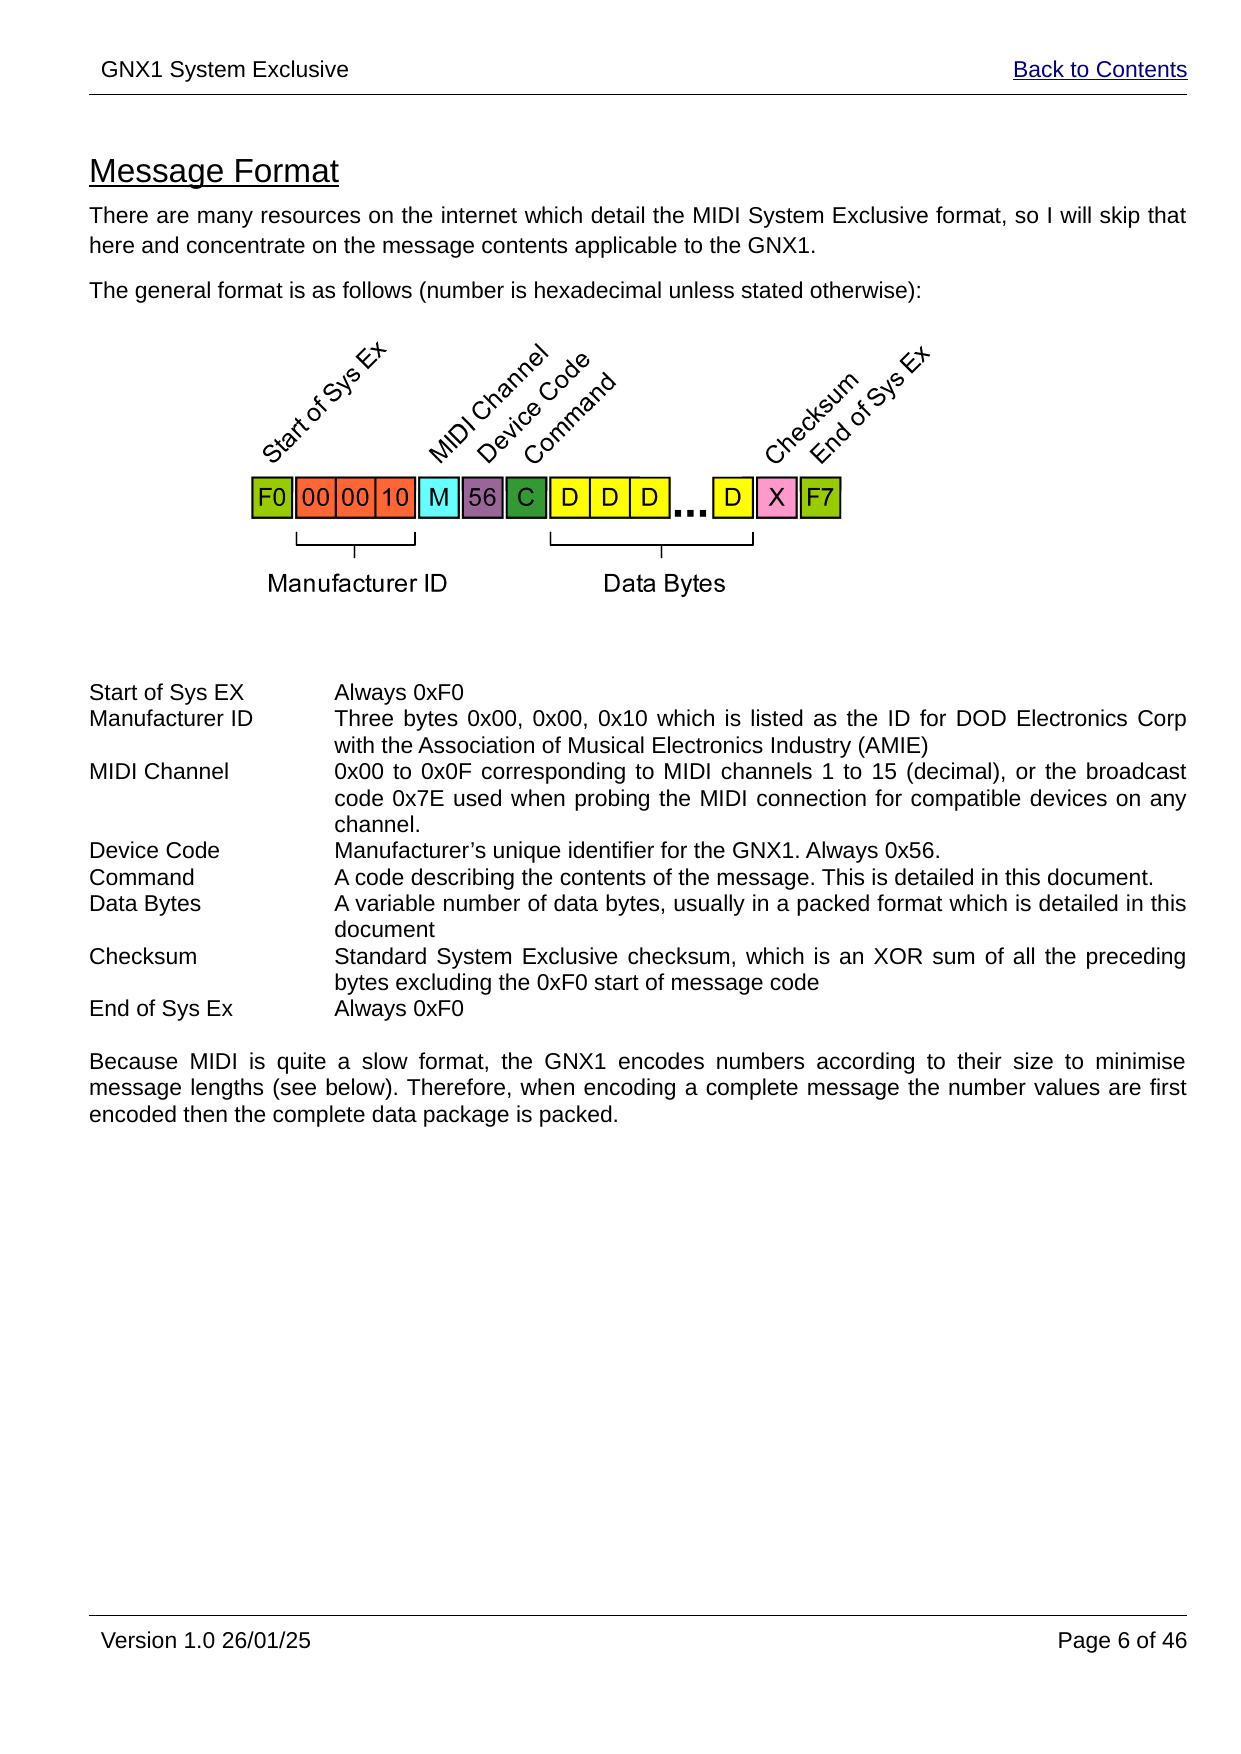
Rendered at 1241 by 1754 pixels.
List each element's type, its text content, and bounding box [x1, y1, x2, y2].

table_cell Three bytes 0x00, 0x00, 0x10 which is listed as the ID for DOD Electronics Corp with the Association of Musical Electronics Industry (AMIE) [334, 705, 1187, 758]
table_cell 0x00 to 0x0F corresponding to MIDI channels 1 to 15 (decimal), or the broadcast code 0x7E used when probing the MIDI connection for compatible devices on any channel. [334, 758, 1187, 837]
subtitle Message Format [89, 151, 1187, 190]
table_cell End of Sys Ex [89, 995, 334, 1022]
table_cell A variable number of data bytes, usually in a packed format which is detailed in this document [334, 890, 1187, 943]
text Because MIDI is quite a slow format, the GNX1 encodes numbers according to their size to minimise message lengths (see below). Therefore, when encoding a complete message the number values are first encoded then the complete data package is packed. [89, 1048, 1187, 1127]
table_cell Standard System Exclusive checksum, which is an XOR sum of all the preceding bytes excluding the 0xF0 start of message code [334, 943, 1187, 995]
table_cell Checksum [89, 943, 334, 995]
table_cell Manufacturer ID [89, 705, 334, 758]
text There are many resources on the internet which detail the MIDI System Exclusive format, so I will skip that here and concentrate on the message contents applicable to the GNX1. [89, 202, 1187, 259]
table_cell Manufacturer’s unique identifier for the GNX1. Always 0x56. [334, 837, 1187, 863]
table_cell Device Code [89, 837, 334, 863]
table_cell MIDI Channel [89, 758, 334, 837]
picture [251, 340, 931, 598]
table_header Start of Sys EX [89, 679, 334, 705]
text The general format is as follows (number is hexadecimal unless stated otherwise): [89, 277, 1187, 304]
table_header Always 0xF0 [334, 679, 1187, 705]
table_cell Always 0xF0 [334, 995, 1187, 1022]
table_cell A code describing the contents of the message. This is detailed in this document. [334, 864, 1187, 890]
table_cell Data Bytes [89, 890, 334, 943]
table_cell Command [89, 864, 334, 890]
